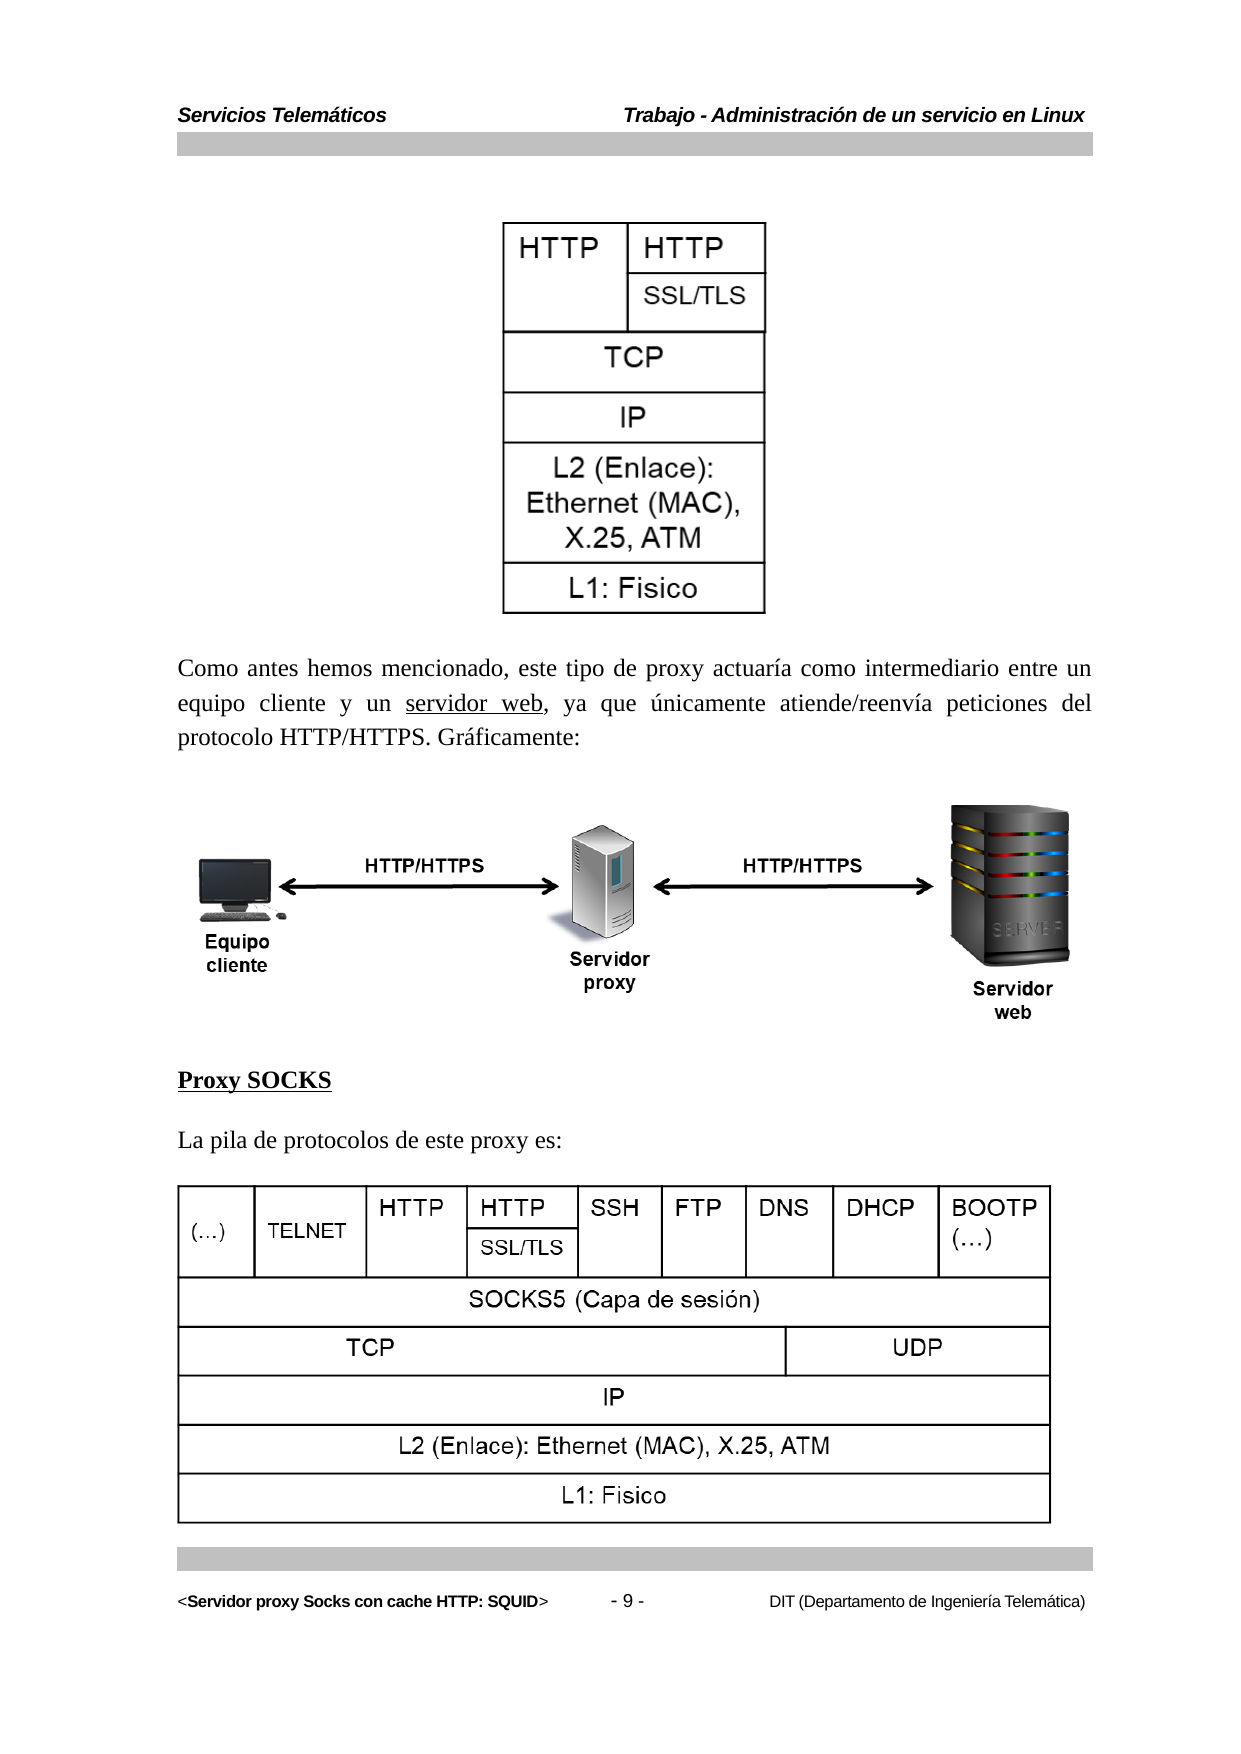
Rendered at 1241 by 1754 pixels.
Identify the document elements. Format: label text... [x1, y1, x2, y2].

text Como antes hemos mencionado, este tipo de proxy actuaría como intermediario entre un equipo cliente y un servidor web, ya que únicamente atiende/reenvía peticiones del protocolo HTTP/HTTPS. Gráficamente: [177, 653, 1093, 751]
text La pila de protocolos de este proxy es: [177, 1125, 1093, 1154]
text Proxy SOCKS [177, 1066, 1093, 1094]
